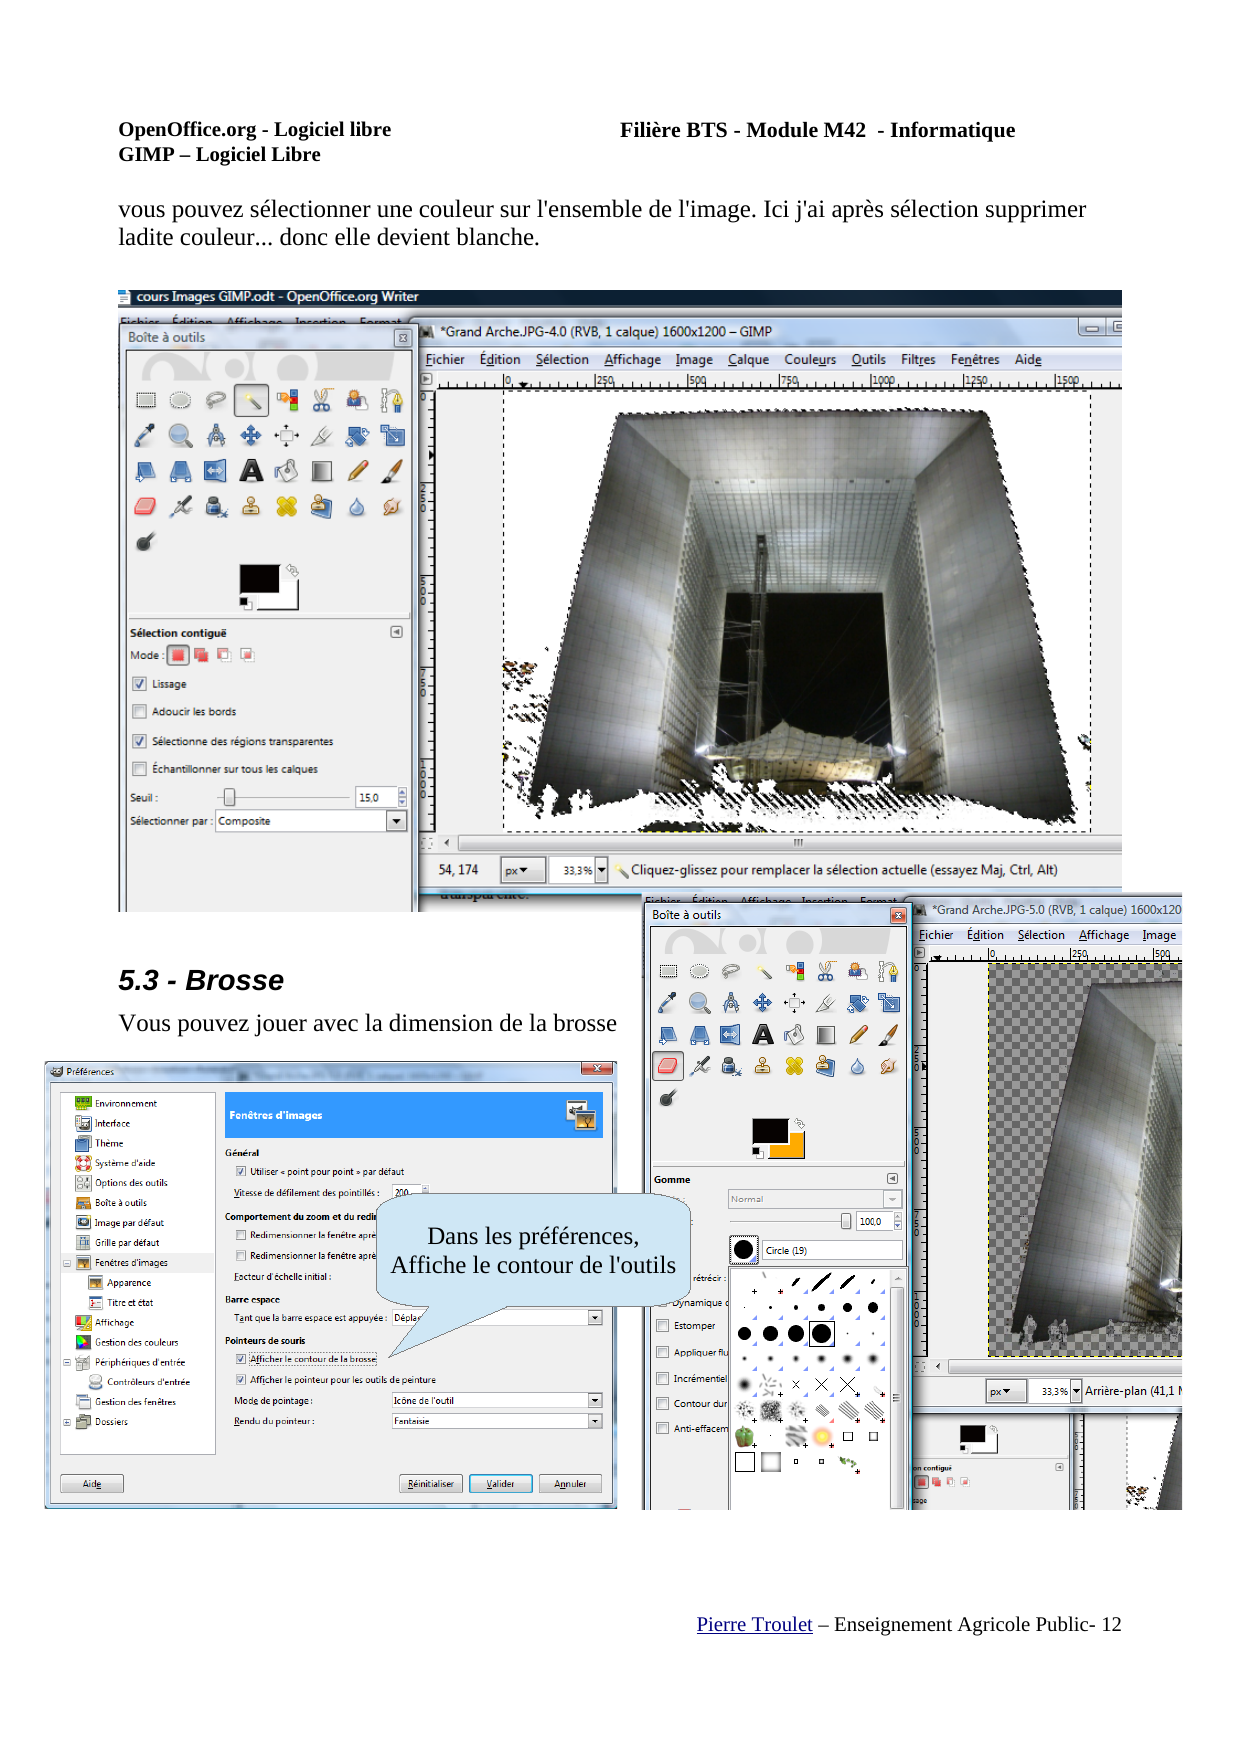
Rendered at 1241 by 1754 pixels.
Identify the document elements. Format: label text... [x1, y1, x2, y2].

text Vous pouvez jouer avec la dimension de la brosse [118, 1009, 641, 1037]
text vous pouvez sélectionner une couleur sur l'ensemble de l'image. Ici j'ai après sélection supprimer ladite couleur... donc elle devient blanche. [118, 195, 1122, 250]
subtitle Brosse [118, 964, 641, 997]
picture [118, 290, 1183, 1510]
picture [44, 1061, 618, 1509]
